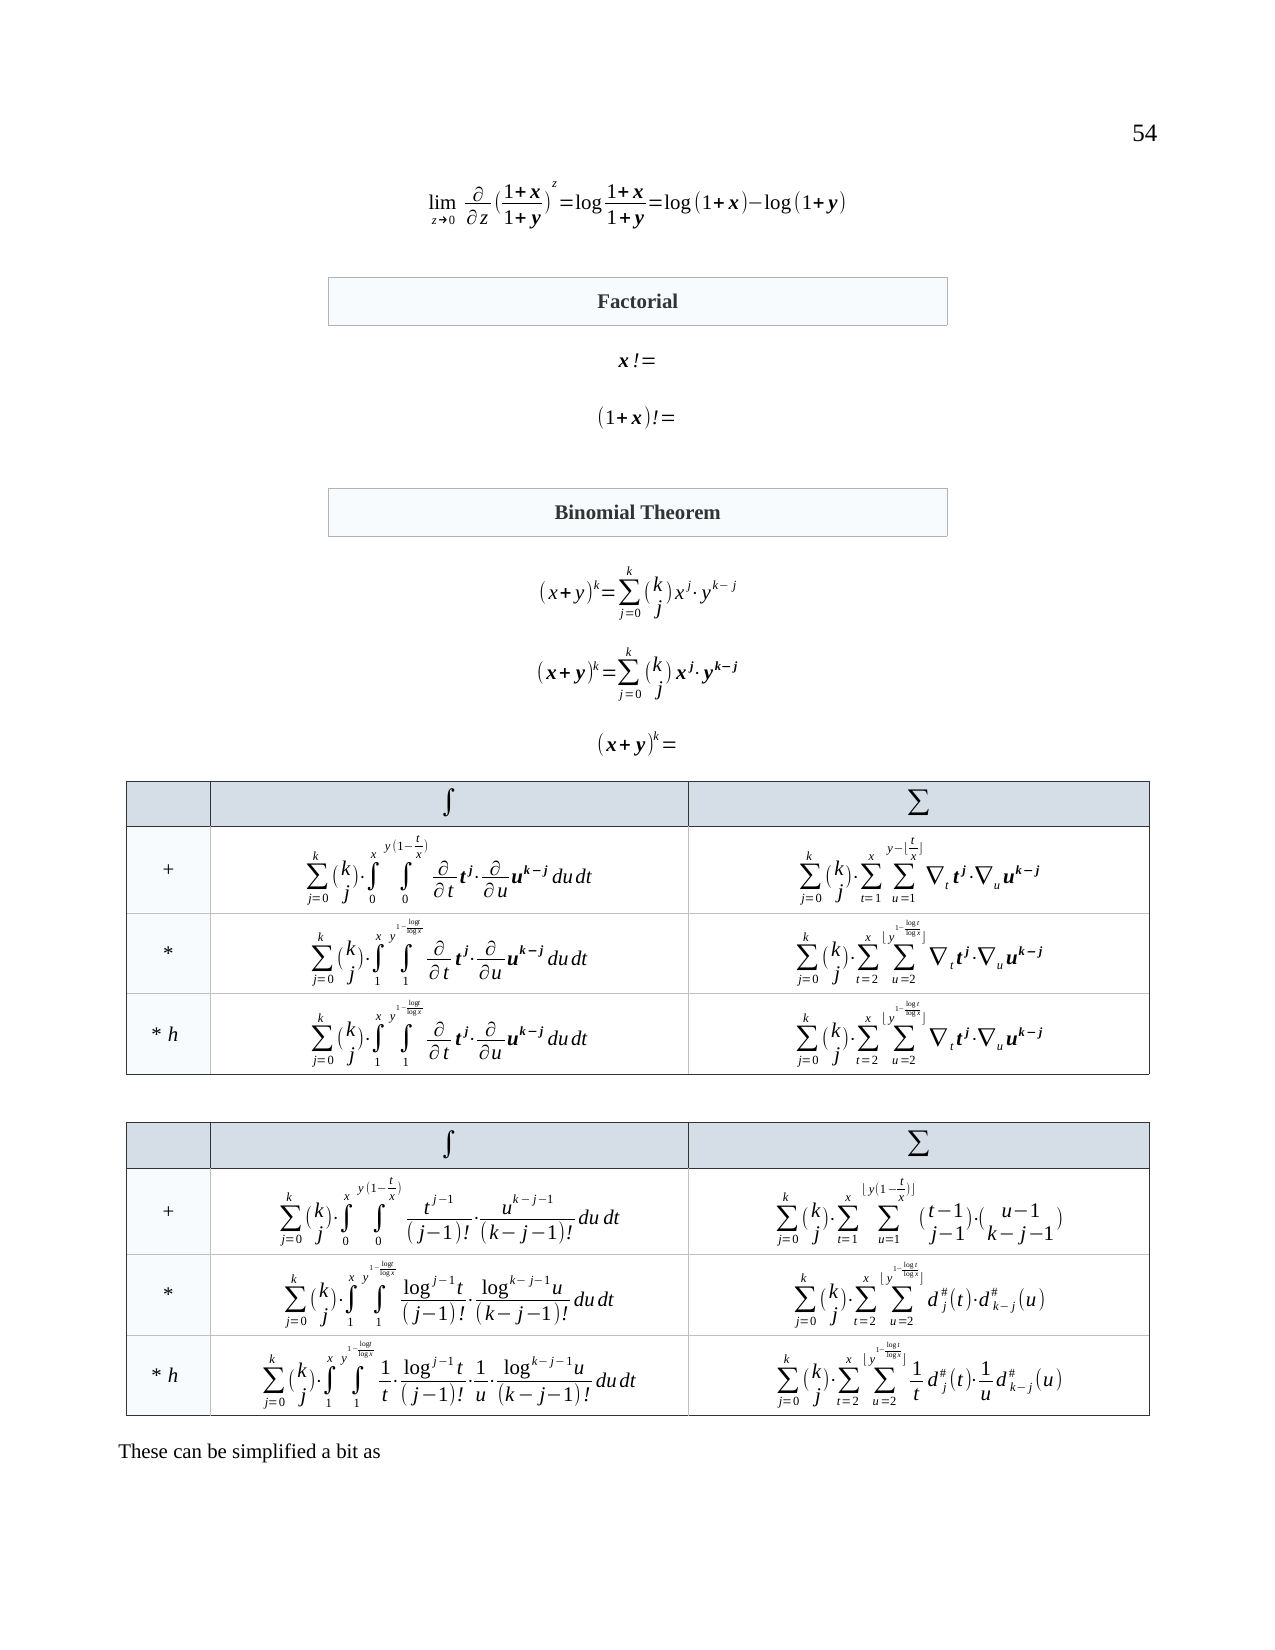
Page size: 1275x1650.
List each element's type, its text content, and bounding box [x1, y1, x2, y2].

table_cell [211, 994, 688, 1074]
table_cell + [127, 1169, 210, 1254]
text Factorial [329, 278, 947, 325]
table_cell * [127, 994, 210, 1074]
table_header [127, 1123, 210, 1168]
table_cell [211, 1336, 688, 1415]
table_cell [689, 1169, 1149, 1254]
table_header [689, 782, 1149, 826]
table_cell + [127, 827, 210, 912]
table_cell [689, 827, 1149, 912]
table_header [127, 782, 210, 826]
text Binomial Theorem [329, 489, 947, 536]
table_cell * [127, 914, 210, 993]
table_cell [689, 994, 1149, 1074]
table_cell [211, 1255, 688, 1334]
table_cell [211, 1169, 688, 1254]
table_header [211, 1123, 688, 1168]
table_cell [689, 1255, 1149, 1334]
table_cell [689, 914, 1149, 993]
table_header [689, 1123, 1149, 1168]
table_cell [211, 827, 688, 912]
table_header [211, 782, 688, 826]
table_cell * [127, 1255, 210, 1334]
table_cell [211, 914, 688, 993]
table_cell [689, 1336, 1149, 1415]
table_cell * [127, 1336, 210, 1415]
text These can be simplified a bit as [118, 1439, 1157, 1463]
